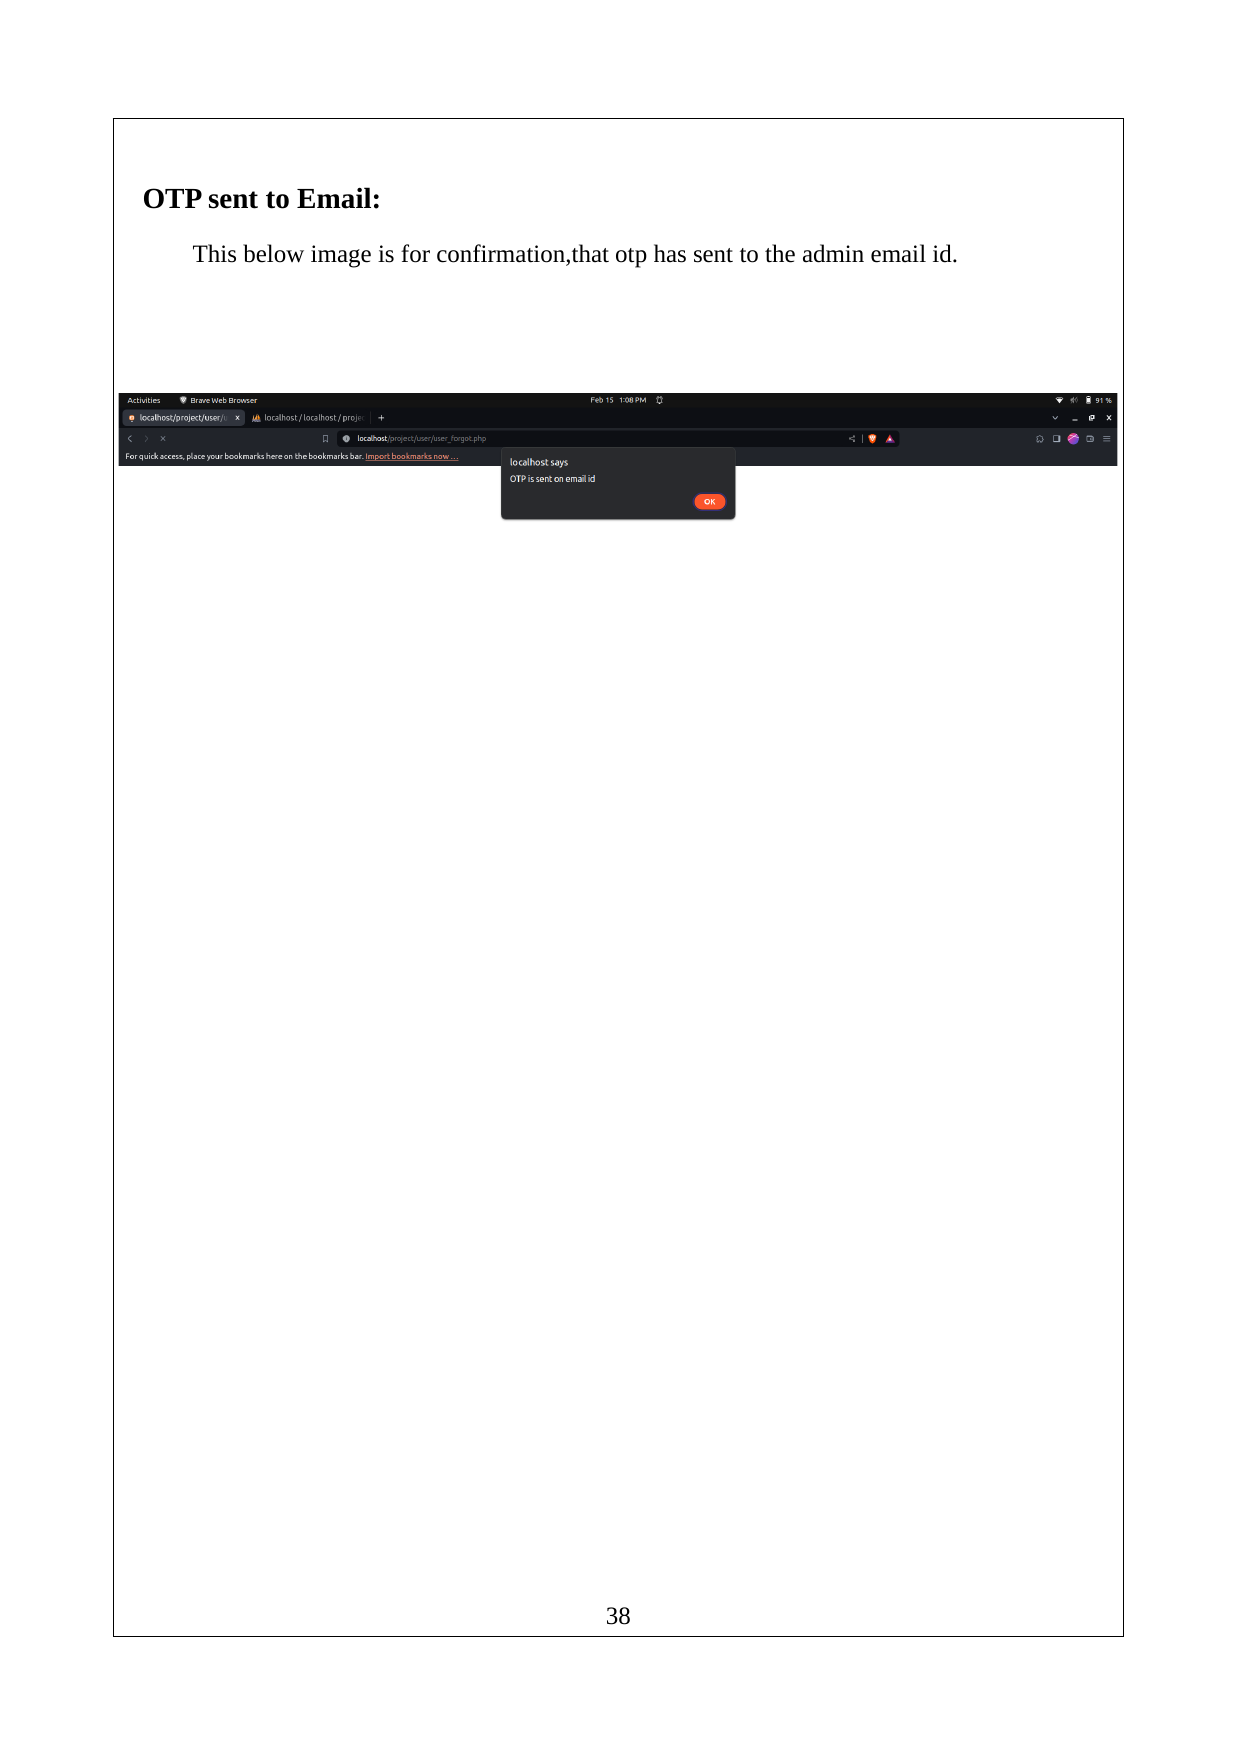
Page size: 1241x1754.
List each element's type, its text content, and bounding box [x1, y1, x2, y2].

picture [118, 393, 1118, 956]
text This below image is for confirmation,that otp has sent to the admin email id. [142, 239, 1094, 267]
text OTP sent to Email: [142, 181, 1094, 215]
